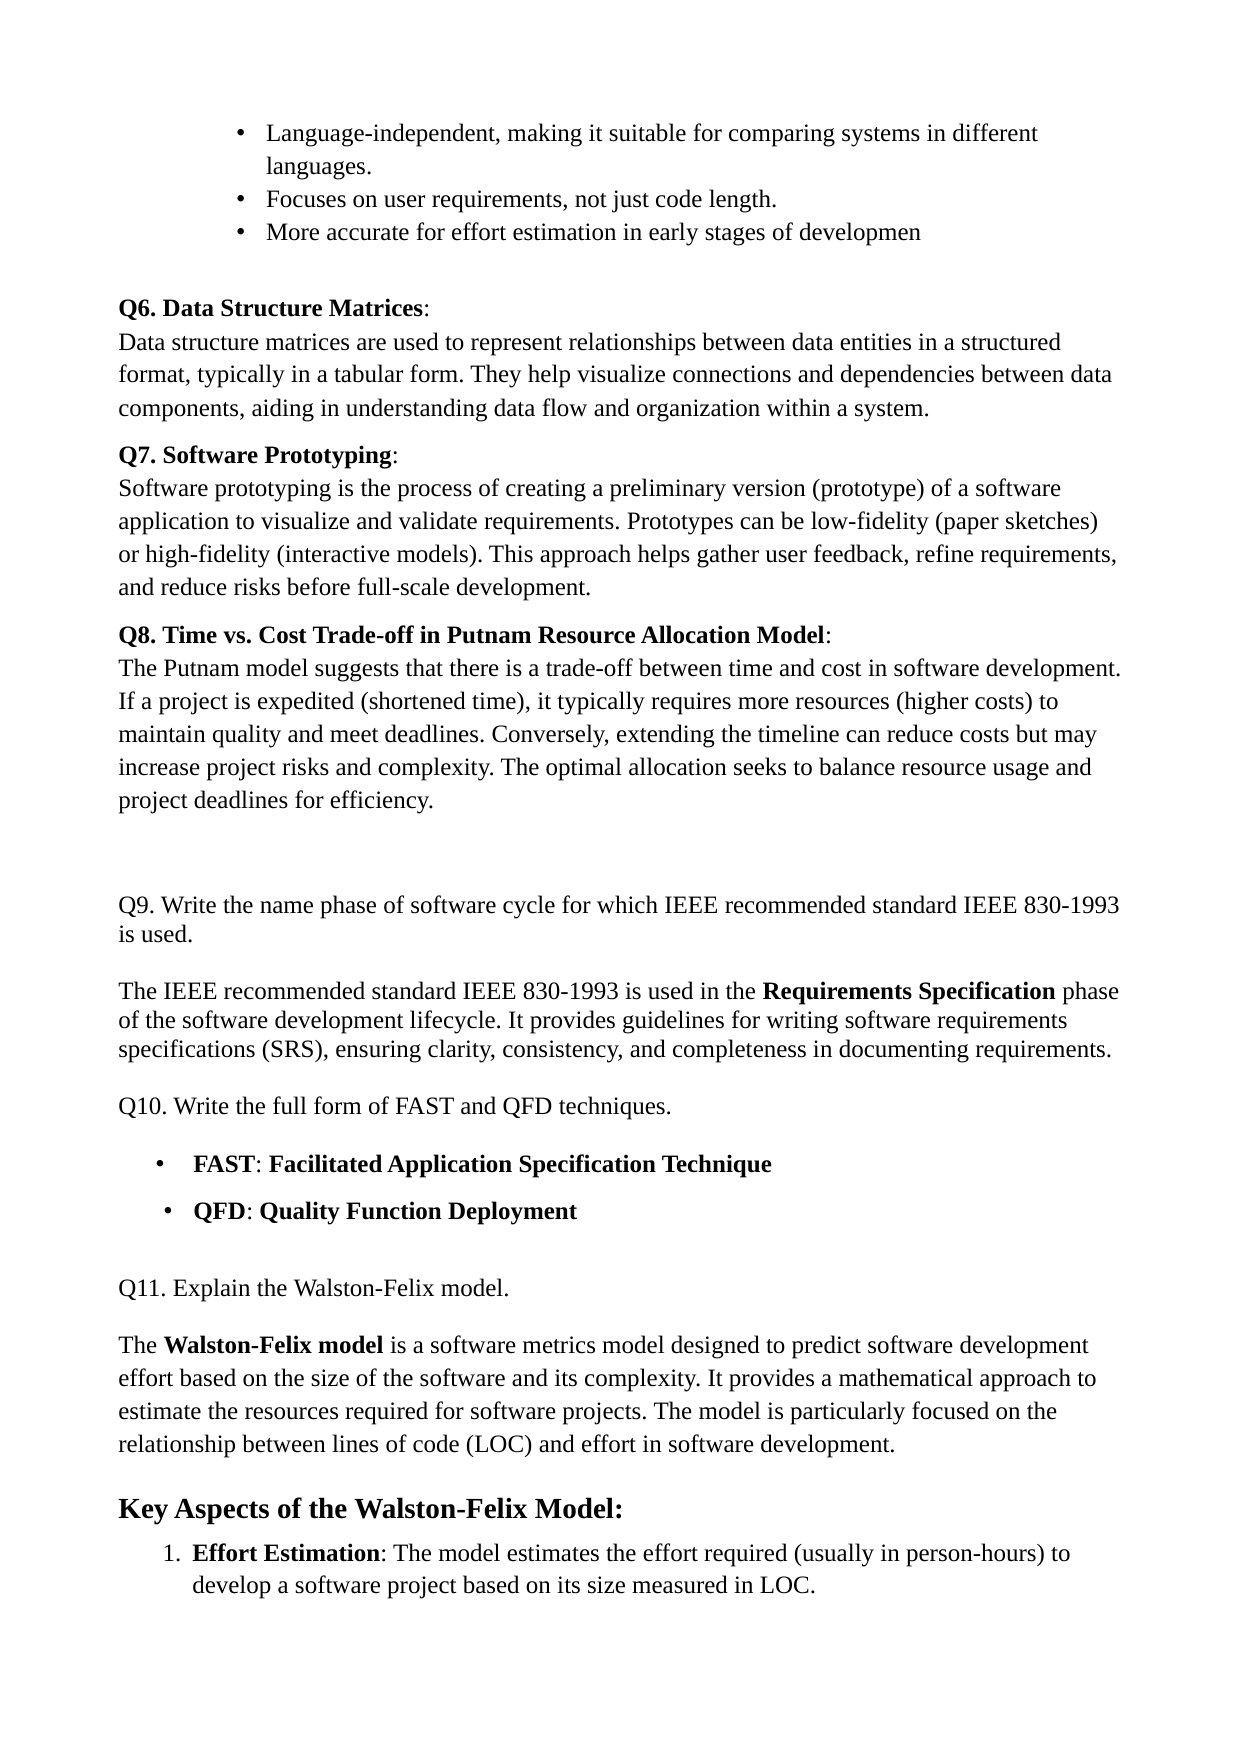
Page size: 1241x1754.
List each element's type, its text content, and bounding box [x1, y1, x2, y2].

text Q10. Write the full form of FAST and QFD techniques. [118, 1091, 1122, 1120]
text Q11. Explain the Walston-Felix model. [118, 1273, 1122, 1302]
text Q7. Software Prototyping: Software prototyping is the process of creating a preliminary version (prototype) of a software application to visualize and validate requirements. Prototypes can be low-fidelity (paper sketches) or high-fidelity (interactive models). This approach helps gather user feedback, refine requirements, and reduce risks before full-scale development. [118, 440, 1122, 601]
text Q9. Write the name phase of software cycle for which IEEE recommended standard IEEE 830-1993 is used. [118, 890, 1122, 948]
text Q8. Time vs. Cost Trade-off in Putnam Resource Allocation Model: The Putnam model suggests that there is a trade-off between time and cost in software development. If a project is expedited (shortened time), it typically requires more resources (higher costs) to maintain quality and meet deadlines. Conversely, extending the timeline can reduce costs but may increase project risks and complexity. The optimal allocation seeks to balance resource usage and project deadlines for efficiency. [118, 620, 1122, 814]
list FAST: Facilitated Application Specification Technique [156, 1149, 1122, 1178]
list Language-independent, making it suitable for comparing systems in different languages. [236, 118, 1122, 180]
list Effort Estimation: The model estimates the effort required (usually in person-hours) to develop a software project based on its size measured in LOC. [162, 1538, 1122, 1599]
text The IEEE recommended standard IEEE 830-1993 is used in the Requirements Specification phase of the software development lifecycle. It provides guidelines for writing software requirements specifications (SRS), ensuring clarity, consistency, and completeness in documenting requirements. [118, 976, 1122, 1063]
list QFD: Quality Function Deployment [164, 1196, 1122, 1225]
text The Walston-Felix model is a software metrics model designed to predict software development effort based on the size of the software and its complexity. It provides a mathematical approach to estimate the resources required for software projects. The model is particularly focused on the relationship between lines of code (LOC) and effort in software development. [118, 1330, 1122, 1458]
list More accurate for effort estimation in early stages of developmen [236, 217, 1122, 246]
text Q6. Data Structure Matrices: Data structure matrices are used to represent relationships between data entities in a structured format, typically in a tabular form. They help visualize connections and dependencies between data components, aiding in understanding data flow and organization within a system. [118, 293, 1122, 421]
list Focuses on user requirements, not just code length. [236, 184, 1122, 213]
subtitle Key Aspects of the Walston-Felix Model: [118, 1492, 1122, 1525]
